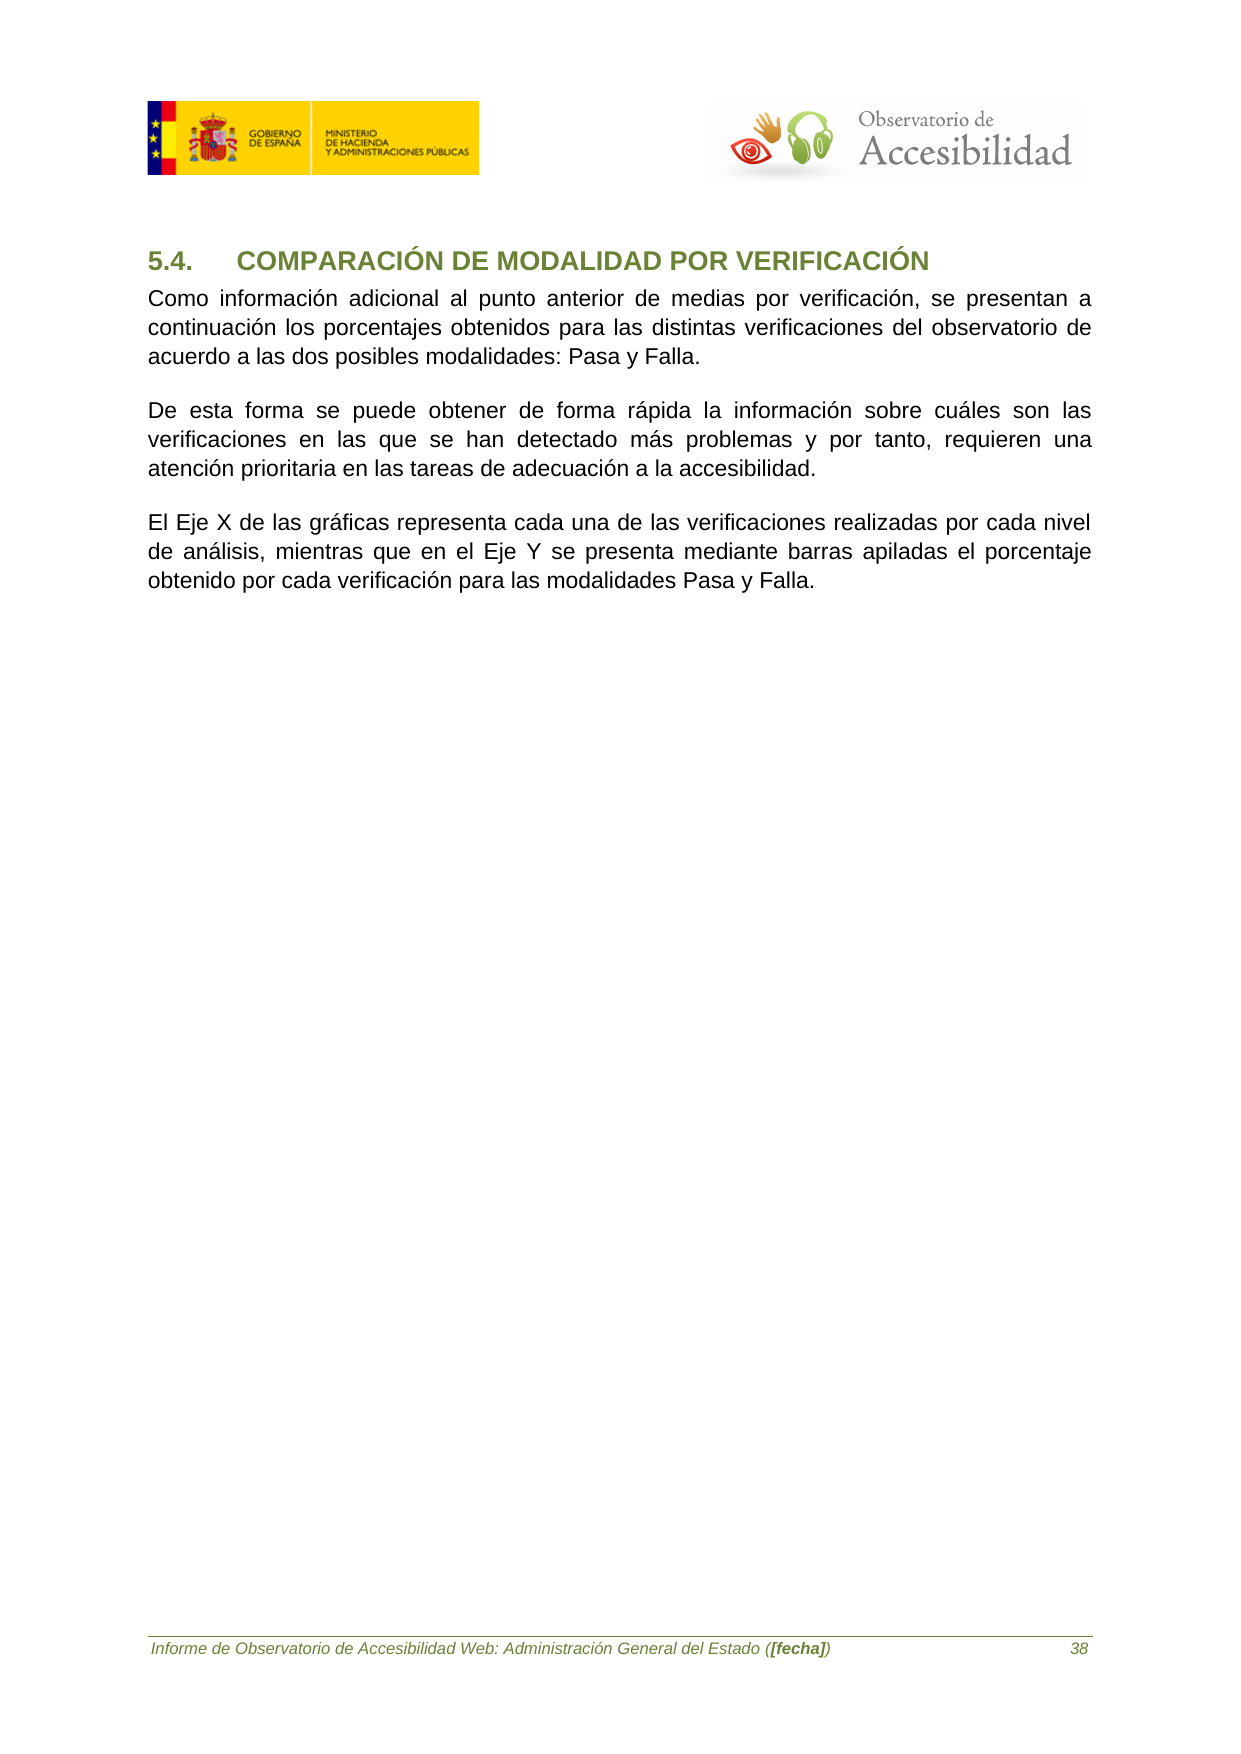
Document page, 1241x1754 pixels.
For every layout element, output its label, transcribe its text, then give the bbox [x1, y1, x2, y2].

text De esta forma se puede obtener de forma rápida la información sobre cuáles son las verificaciones en las que se han detectado más problemas y por tanto, requieren una atención prioritaria en las tareas de adecuación a la accesibilidad. [148, 397, 1092, 481]
text El Eje X de las gráficas representa cada una de las verificaciones realizadas por cada nivel de análisis, mientras que en el Eje Y se presenta mediante barras apiladas el porcentaje obtenido por cada verificación para las modalidades Pasa y Falla. [148, 509, 1092, 593]
text Como información adicional al punto anterior de medias por verificación, se presentan a continuación los porcentajes obtenidos para las distintas verificaciones del observatorio de acuerdo a las dos posibles modalidades: Pasa y Falla. [148, 285, 1092, 369]
picture [710, 102, 1086, 185]
subtitle Comparación de modalidad por verificación [148, 245, 1092, 276]
picture [147, 101, 479, 175]
